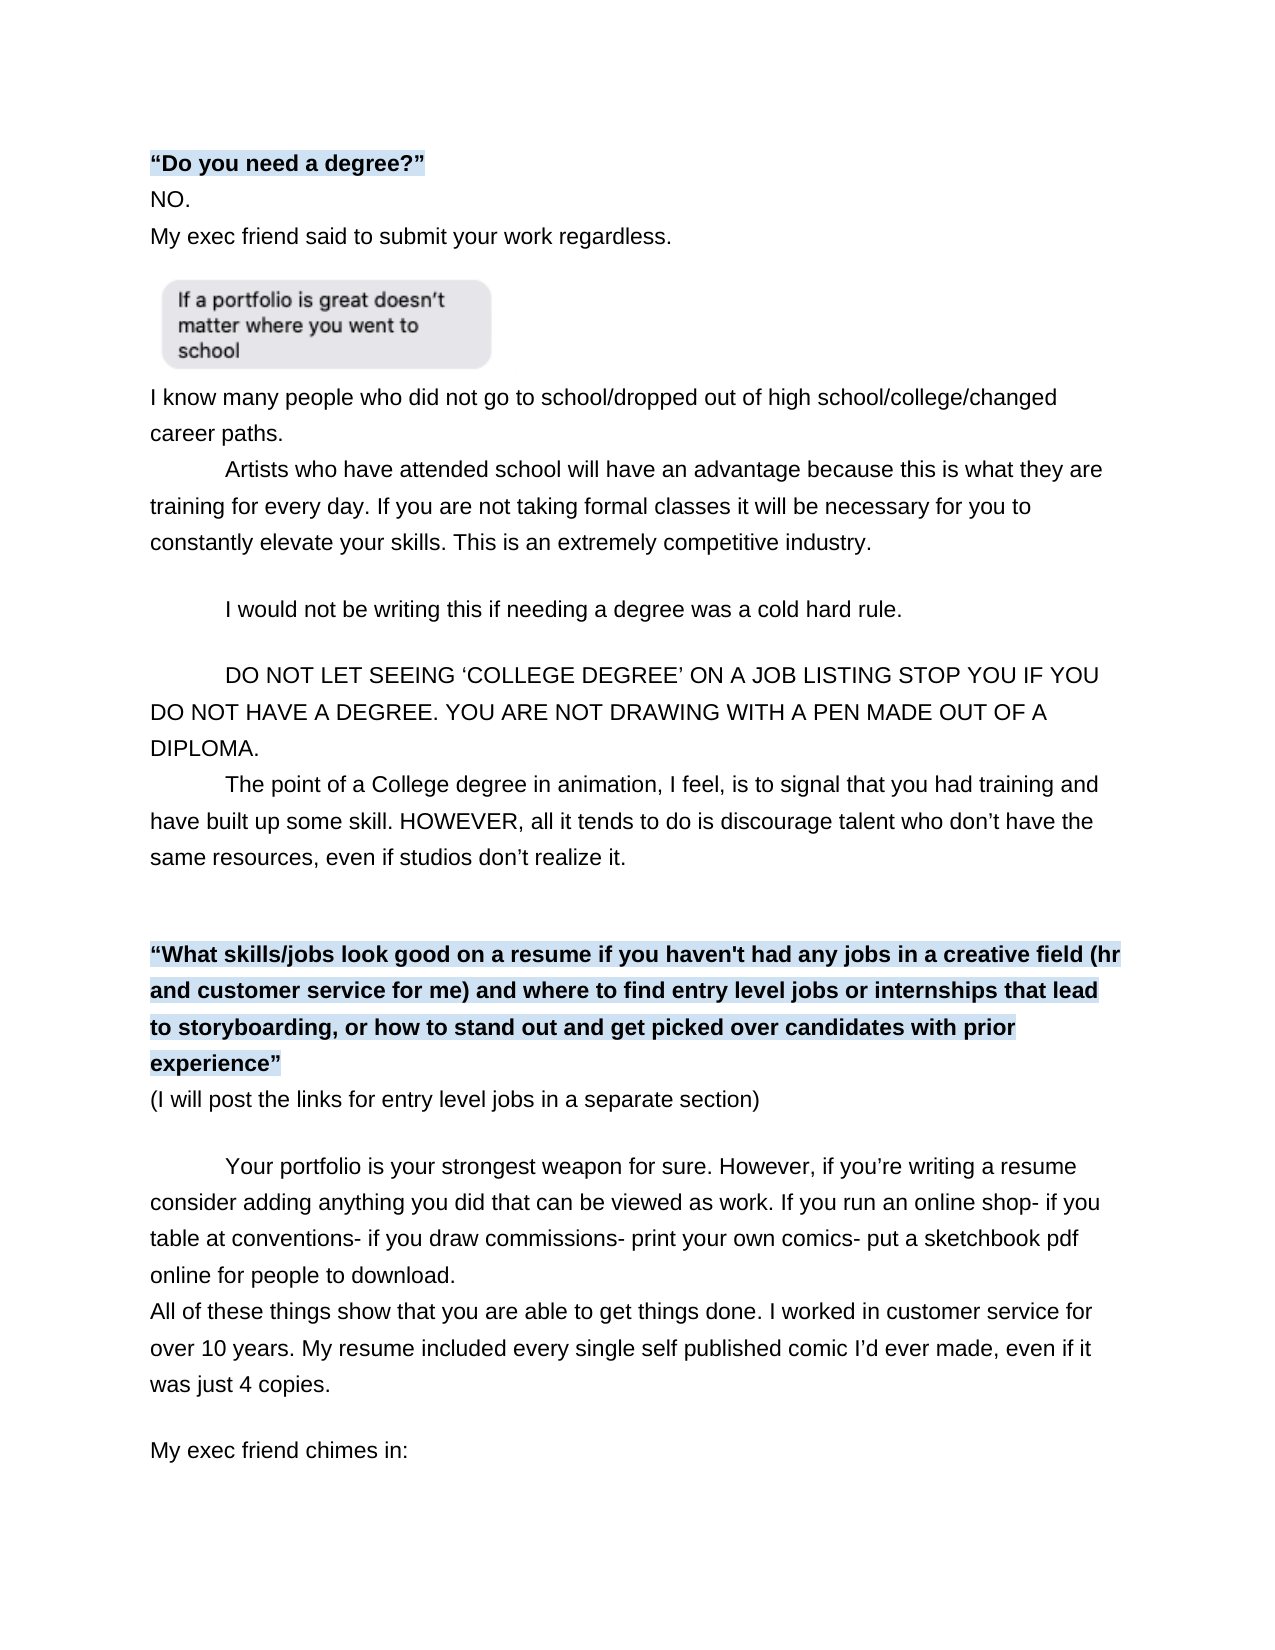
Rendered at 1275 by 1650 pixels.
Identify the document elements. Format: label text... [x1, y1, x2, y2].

text Artists who have attended school will have an advantage because this is what they are training for every day. If you are not taking formal classes it will be necessary for you to constantly elevate your skills. This is an extremely competitive industry. [150, 456, 1125, 555]
text (I will post the links for entry level jobs in a separate section) [150, 1086, 1125, 1112]
text My exec friend chimes in: [150, 1437, 1125, 1464]
text “What skills/jobs look good on a resume if you haven't had any jobs in a creative field (hr and customer service for me) and where to find entry level jobs or internships that lead to storyboarding, or how to stand out and get picked over candidates with prior experience” [150, 941, 1125, 1076]
text NO. [150, 186, 1125, 213]
picture [150, 259, 517, 374]
text Your portfolio is your strongest weapon for sure. However, if you’re writing a resume consider adding anything you did that can be viewed as work. If you run an online shop- if you table at conventions- if you draw commissions- print your own comics- put a sketchbook pdf online for people to download. [150, 1153, 1125, 1288]
text “Do you need a degree?” [150, 150, 1125, 176]
text My exec friend said to submit your work regardless. [150, 223, 1125, 249]
text I know many people who did not go to school/dropped out of high school/college/changed career paths. [150, 384, 1125, 446]
text DO NOT LET SEEING ‘COLLEGE DEGREE’ ON A JOB LISTING STOP YOU IF YOU DO NOT HAVE A DEGREE. YOU ARE NOT DRAWING WITH A PEN MADE OUT OF A DIPLOMA. [150, 662, 1125, 761]
text I would not be writing this if needing a degree was a cold hard rule. [150, 596, 1125, 622]
text The point of a College degree in animation, I feel, is to signal that you had training and have built up some skill. HOWEVER, all it tends to do is discourage talent who don’t have the same resources, even if studios don’t realize it. [150, 771, 1125, 870]
text All of these things show that you are able to get things done. I worked in customer service for over 10 years. My resume included every single self published comic I’d ever made, even if it was just 4 copies. [150, 1298, 1125, 1397]
